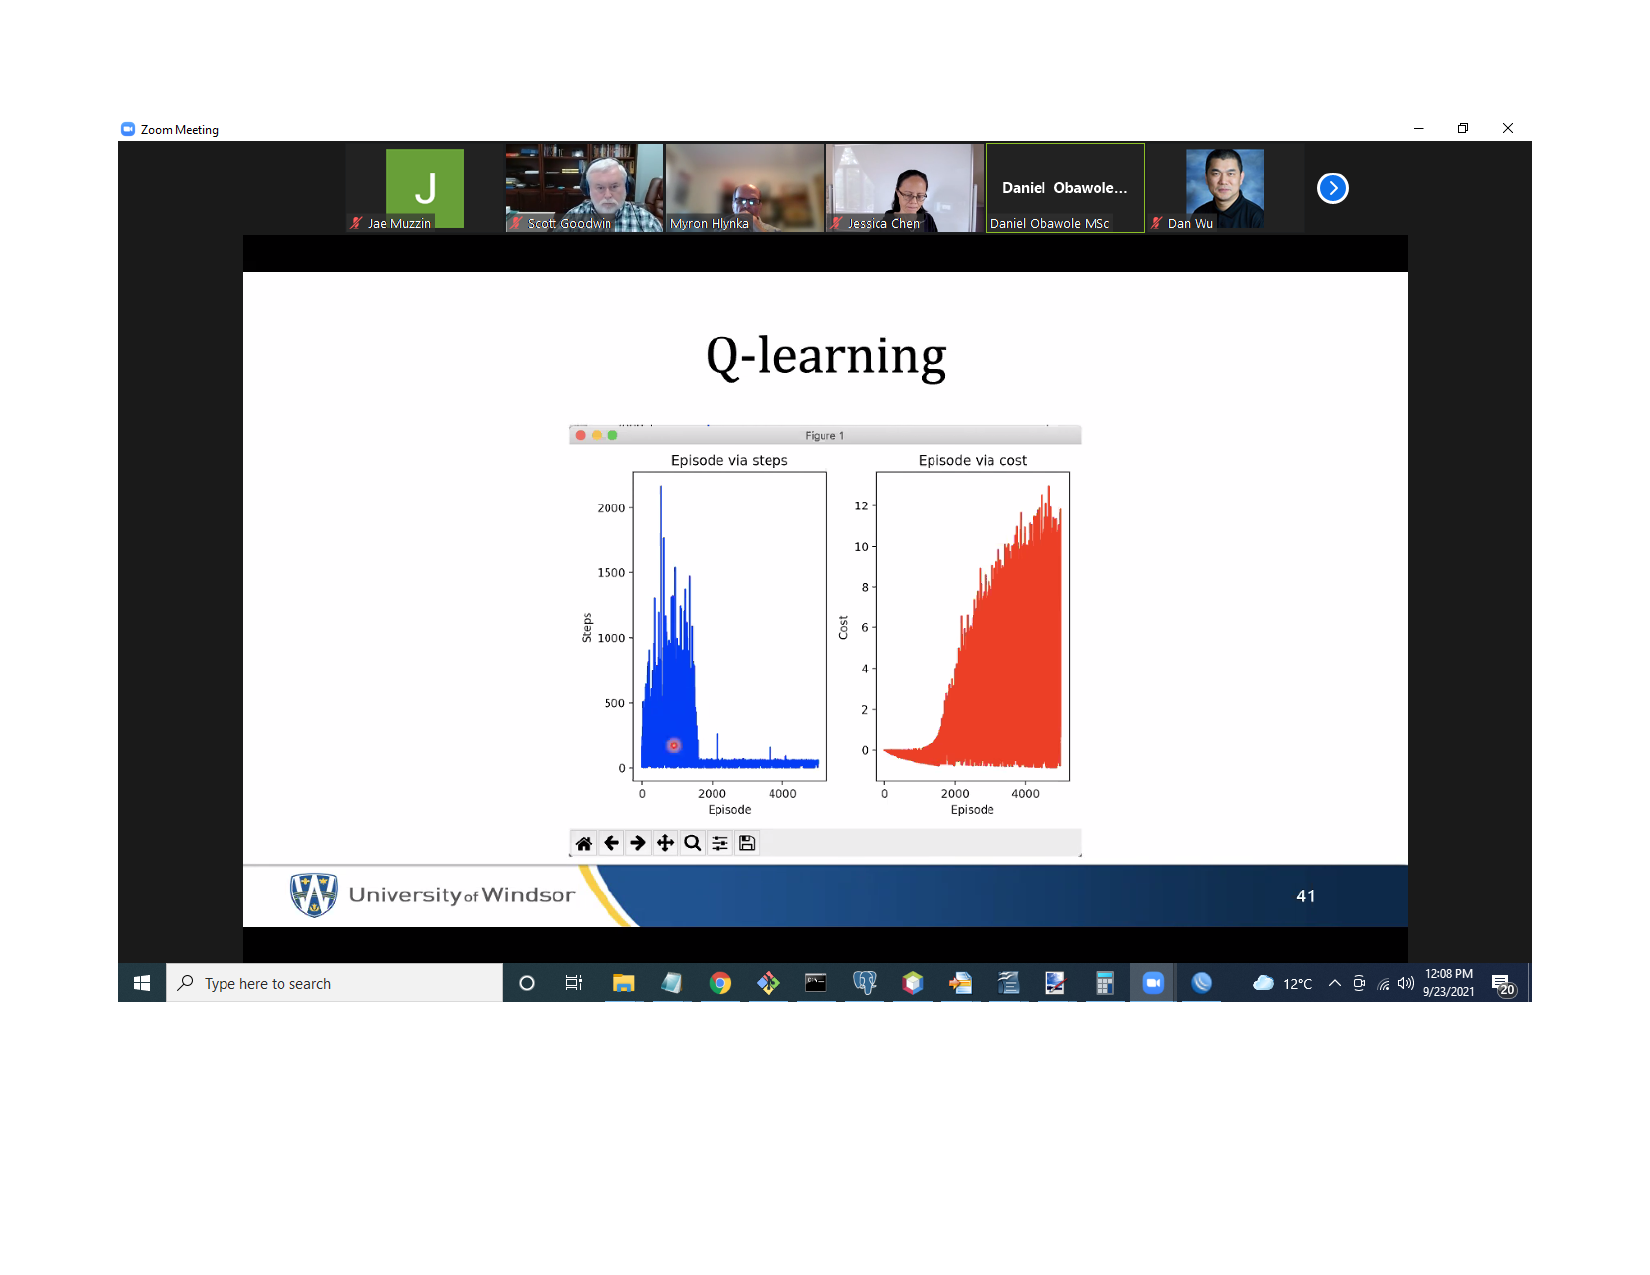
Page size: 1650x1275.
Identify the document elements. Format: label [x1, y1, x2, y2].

picture [118, 118, 1532, 1002]
